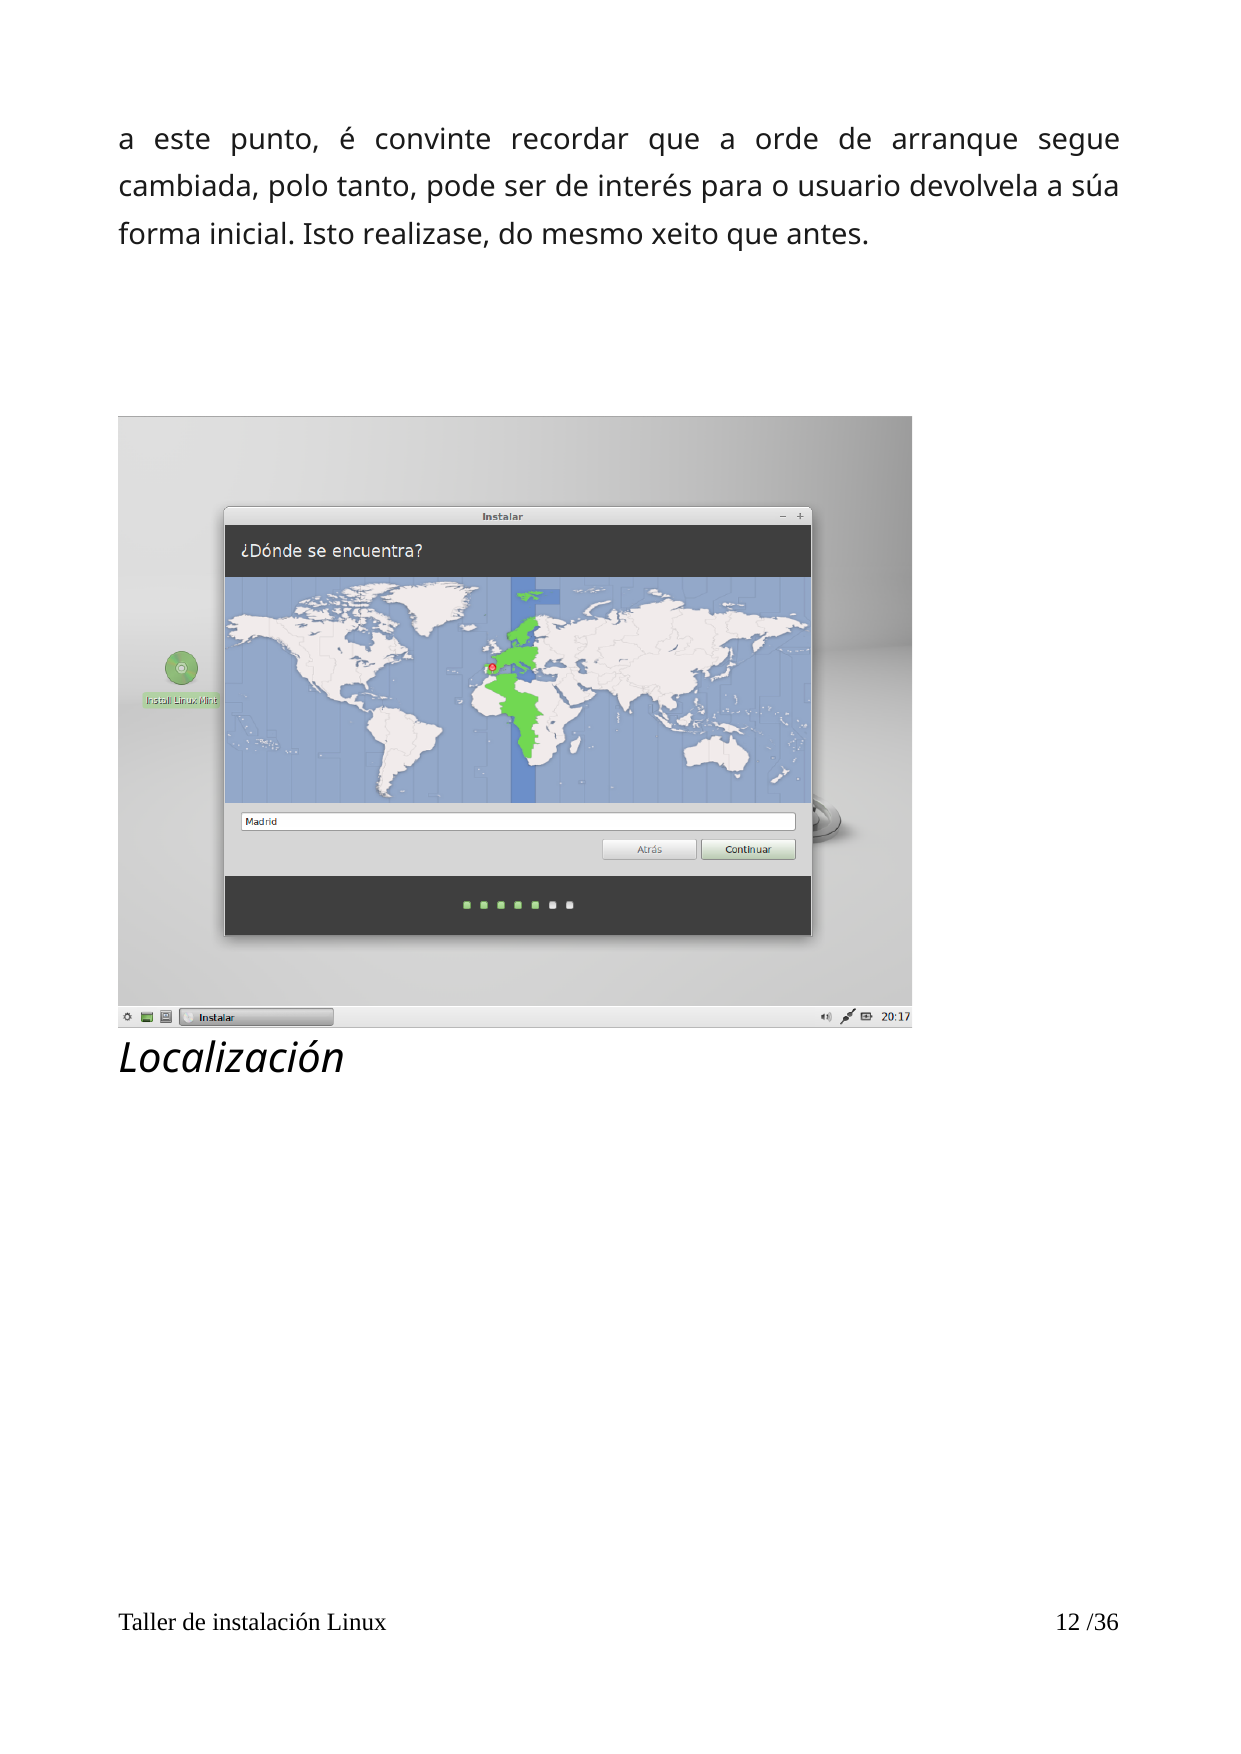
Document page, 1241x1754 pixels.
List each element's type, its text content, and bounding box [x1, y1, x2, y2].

picture [118, 416, 913, 1028]
text Localización [118, 765, 1122, 1085]
text a este punto, é convinte recordar que a orde de arranque segue cambiada, polo tanto, pode ser de interés para o usuario devolvela a súa forma inicial. Isto realizase, do mesmo xeito que antes. [118, 118, 1122, 253]
